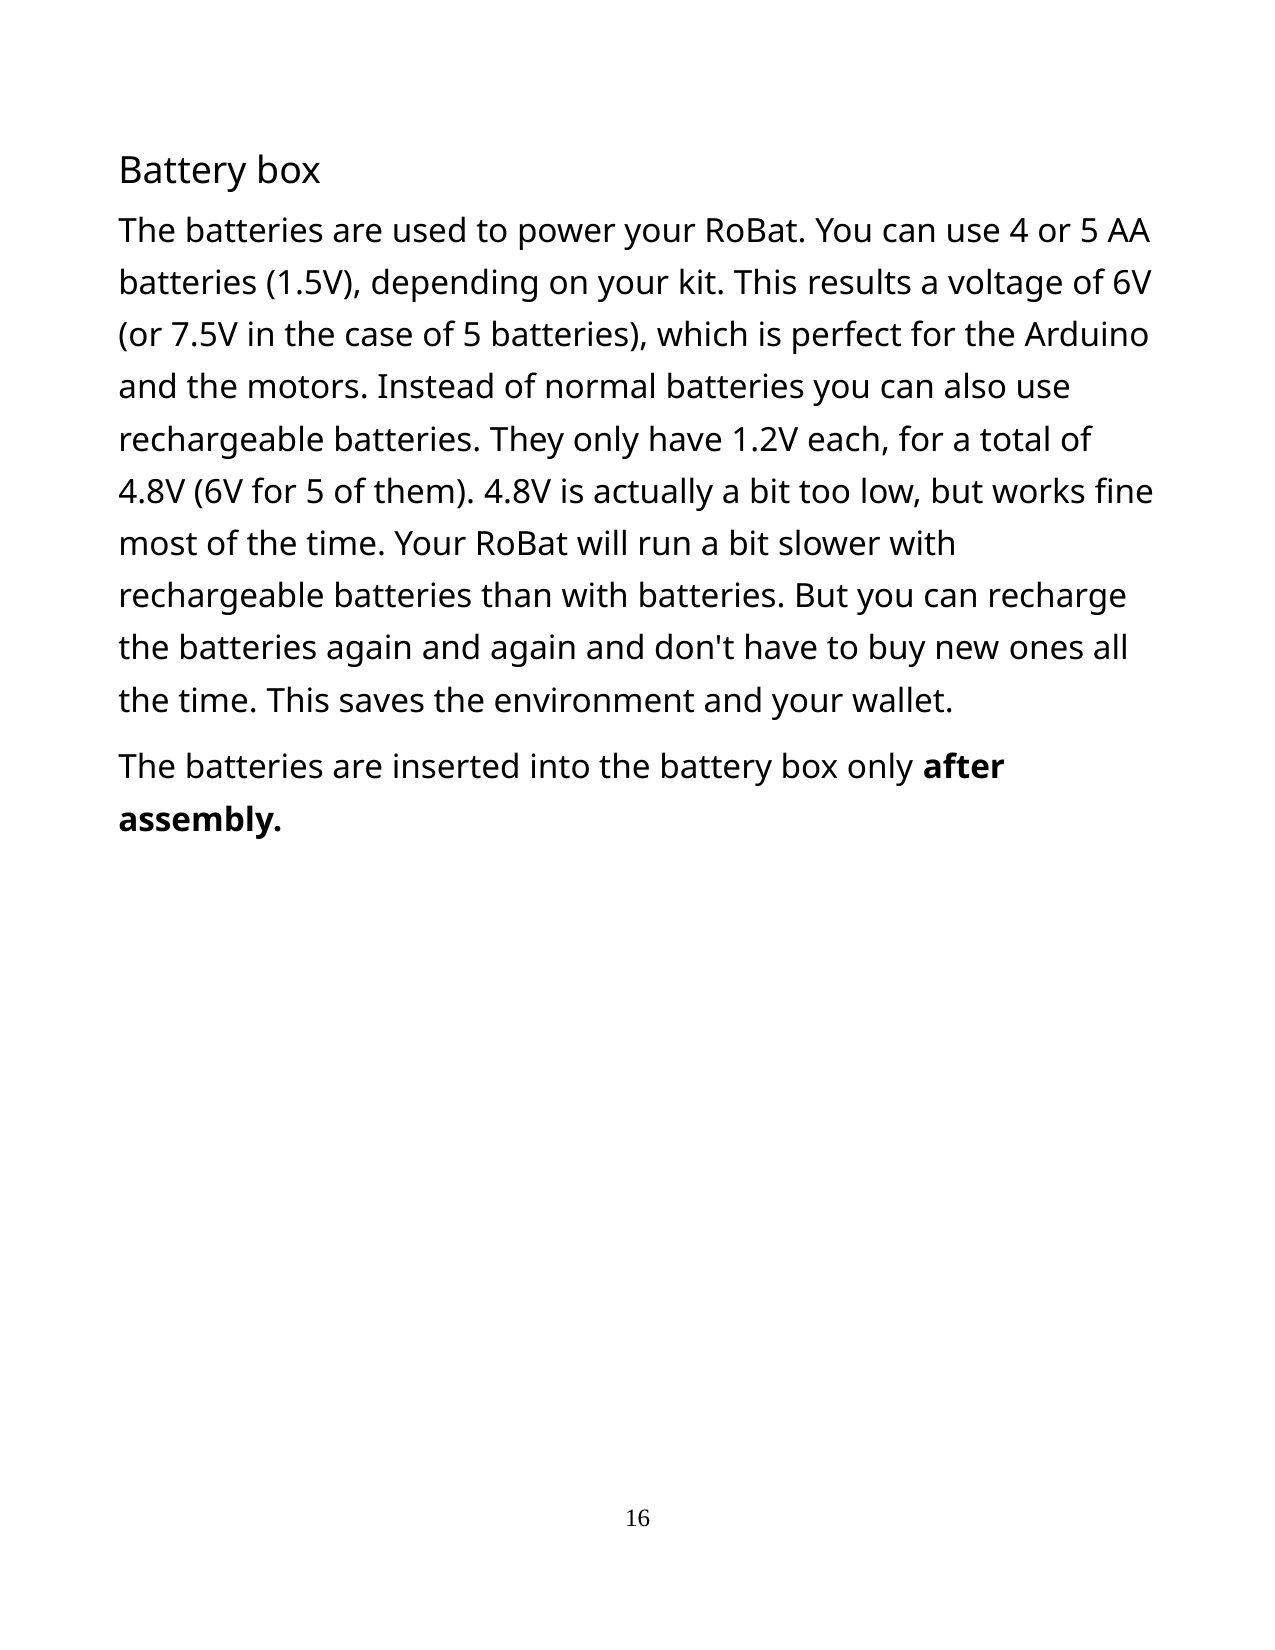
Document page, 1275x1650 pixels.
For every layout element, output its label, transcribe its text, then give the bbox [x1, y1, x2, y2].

text The batteries are inserted into the battery box only after assembly. [118, 743, 1157, 841]
text The batteries are used to power your RoBat. You can use 4 or 5 AA batteries (1.5V), depending on your kit. This results a voltage of 6V (or 7.5V in the case of 5 batteries), which is perfect for the Arduino and the motors. Instead of normal batteries you can also use rechargeable batteries. They only have 1.2V each, for a total of 4.8V (6V for 5 of them). 4.8V is actually a bit too low, but works fine most of the time. Your RoBat will run a bit slower with rechargeable batteries than with batteries. But you can recharge the batteries again and again and don't have to buy new ones all the time. This saves the environment and your wallet. [118, 207, 1157, 722]
subtitle Battery box [118, 143, 1157, 194]
